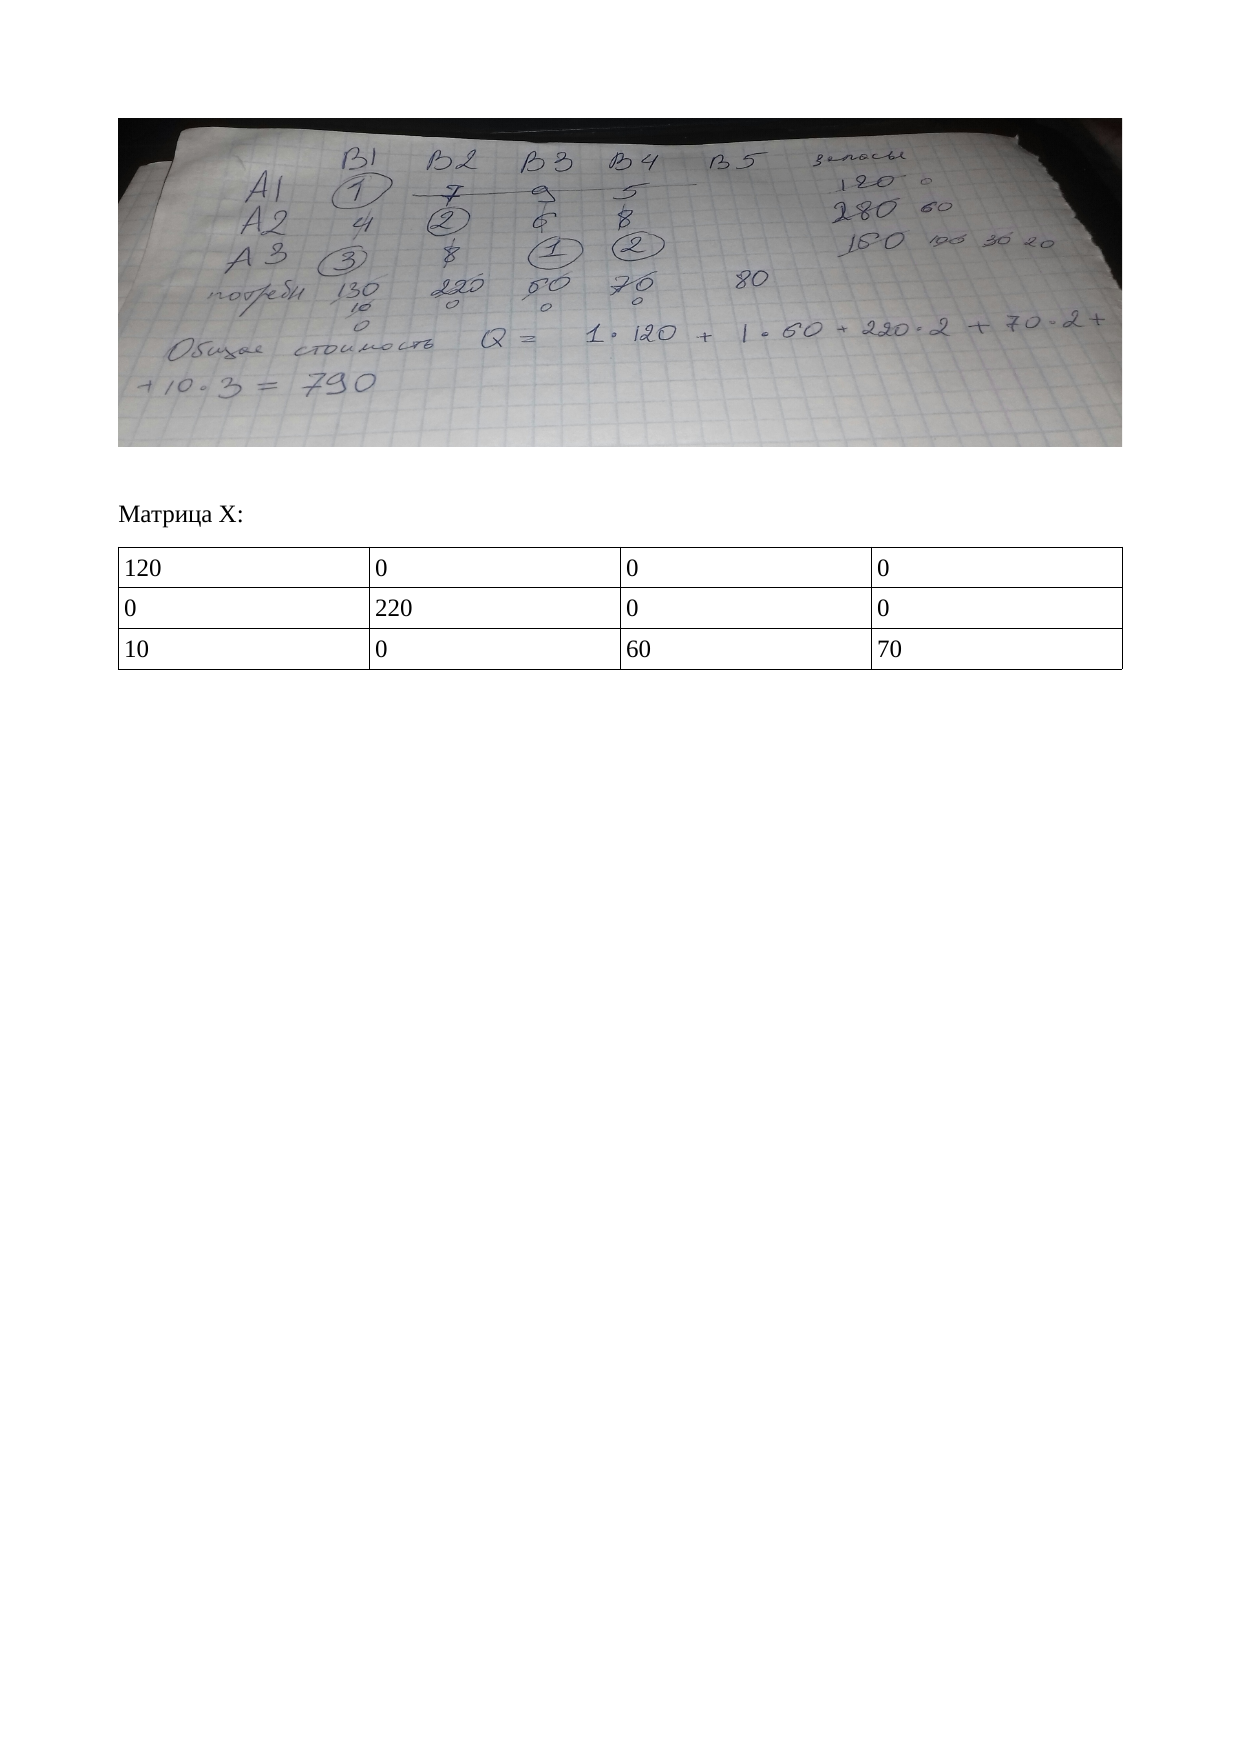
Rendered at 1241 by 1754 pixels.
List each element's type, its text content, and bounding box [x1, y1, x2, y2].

table_header 120 [119, 548, 369, 587]
table_cell 0 [119, 588, 369, 628]
table_cell 70 [872, 629, 1122, 669]
table_cell 0 [370, 629, 620, 669]
table_cell 60 [621, 629, 871, 669]
table_cell 0 [872, 588, 1122, 628]
table_header 0 [872, 548, 1122, 587]
table_header 0 [370, 548, 620, 587]
text Матрица Х: [118, 499, 1122, 528]
table_cell 10 [119, 629, 369, 669]
table_header 0 [621, 548, 871, 587]
table_cell 220 [370, 588, 620, 628]
table_cell 0 [621, 588, 871, 628]
picture [118, 118, 1123, 447]
